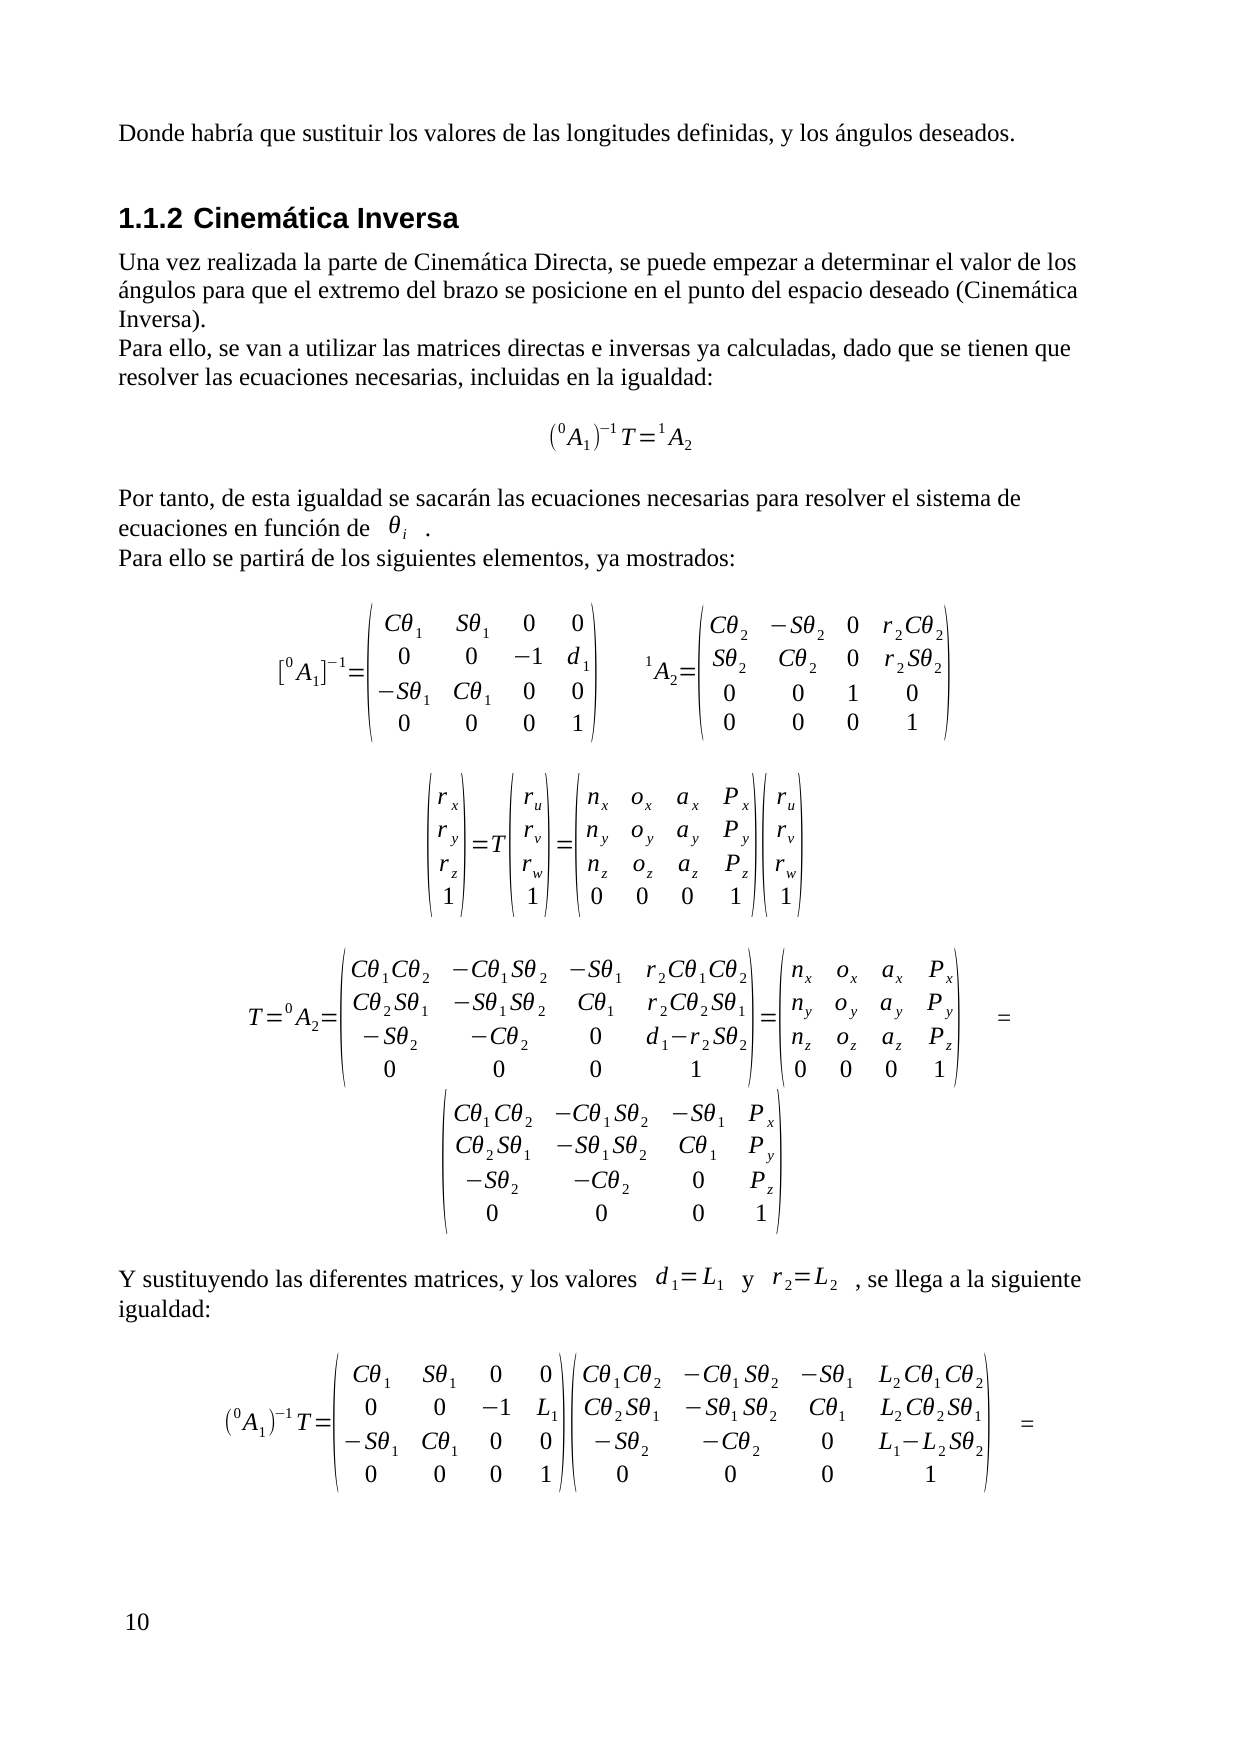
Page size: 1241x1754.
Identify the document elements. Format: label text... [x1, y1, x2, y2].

text = [118, 946, 1122, 1090]
text Y sustituyendo las diferentes matrices, y los valoresy, se llega a la siguiente igualdad: [118, 1262, 1122, 1322]
text Para ello se partirá de los siguientes elementos, ya mostrados: [118, 543, 1122, 572]
text Para ello, se van a utilizar las matrices directas e inversas ya calculadas, dado que se tienen que resolver las ecuaciones necesarias, incluidas en la igualdad: [118, 333, 1122, 390]
text = [118, 1351, 1122, 1495]
subtitle Cinemática Inversa [118, 201, 1122, 234]
text Donde habría que sustituir los valores de las longitudes definidas, y los ángulos deseados. [118, 118, 1122, 147]
text Una vez realizada la parte de Cinemática Directa, se puede empezar a determinar el valor de los ángulos para que el extremo del brazo se posicione en el punto del espacio deseado (Cinemática Inversa). [118, 247, 1122, 333]
text Por tanto, de esta igualdad se sacarán las ecuaciones necesarias para resolver el sistema de ecuaciones en función de. [118, 483, 1122, 543]
